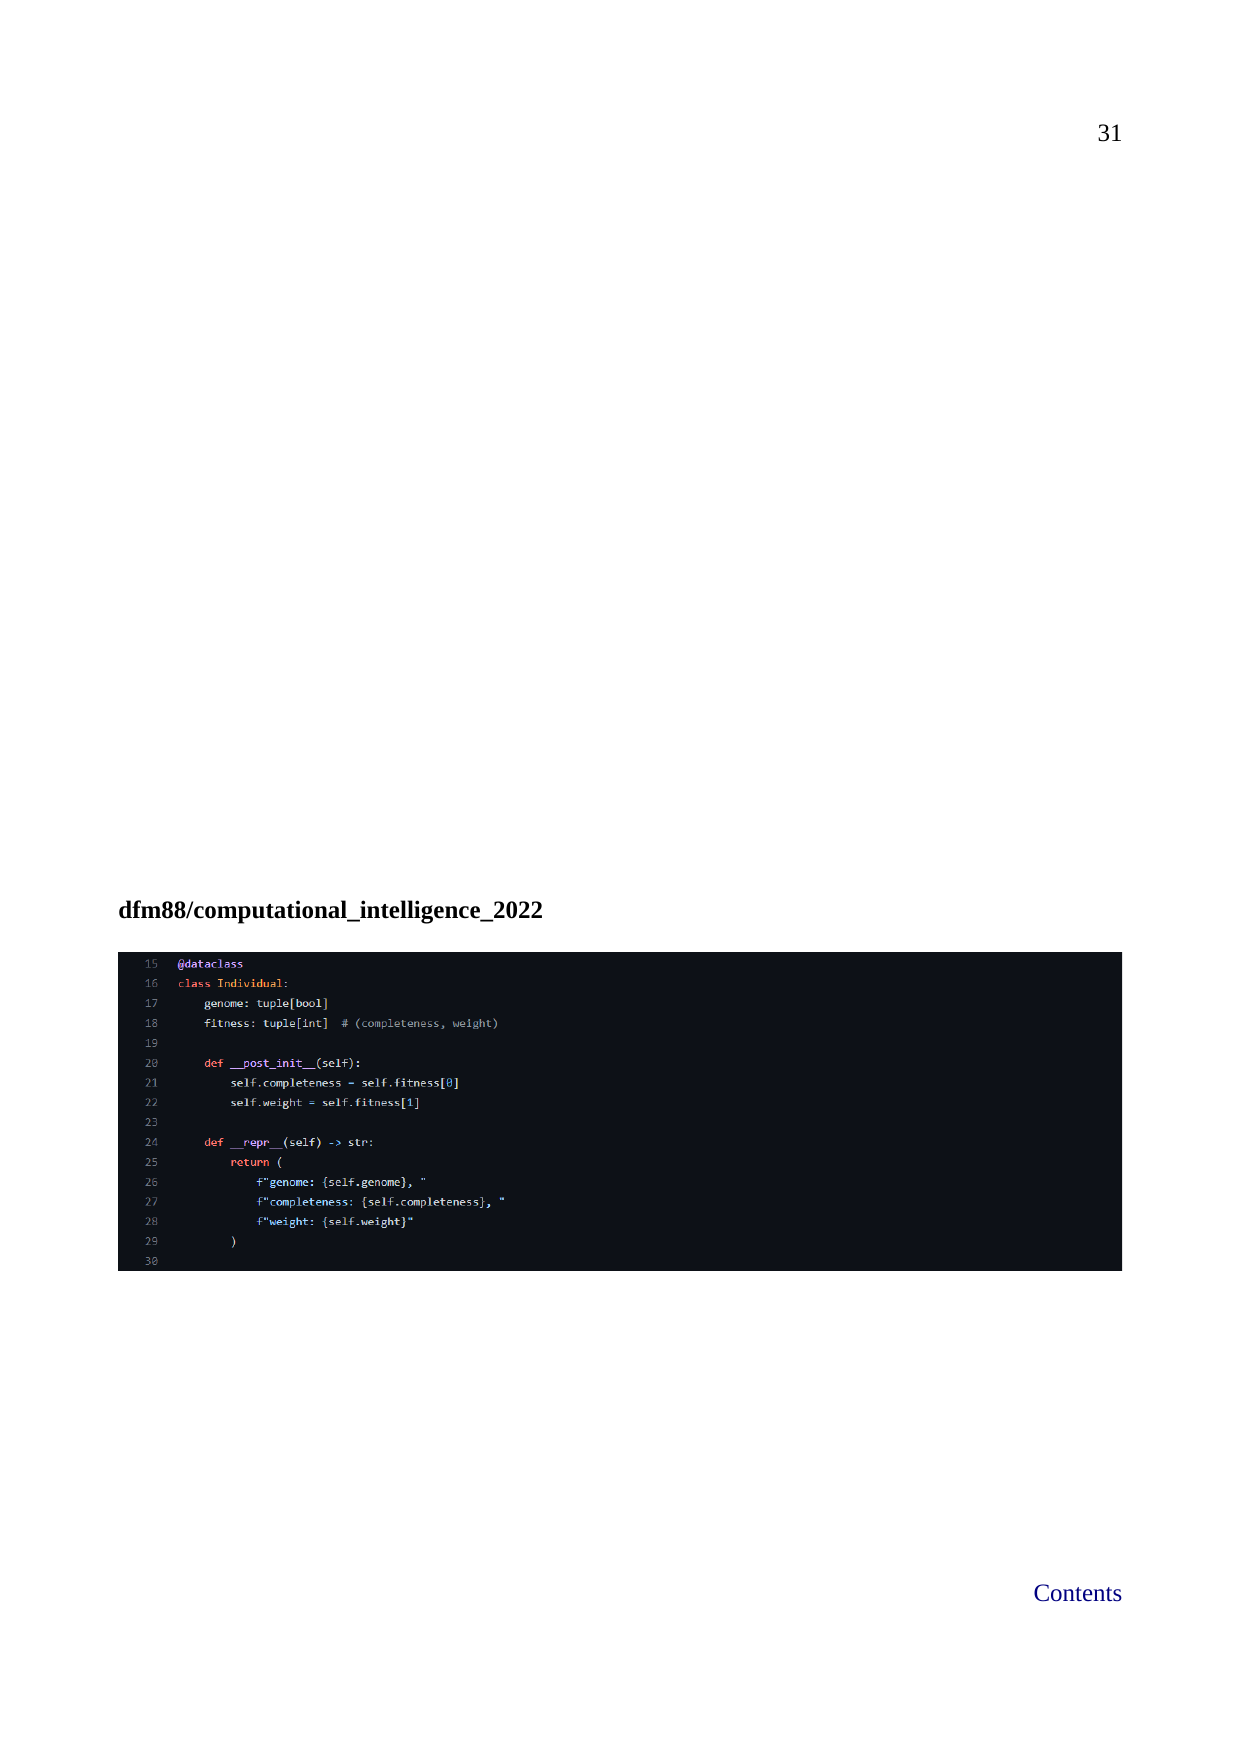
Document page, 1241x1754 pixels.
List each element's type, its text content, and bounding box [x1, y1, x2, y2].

text dfm88/computational_intelligence_2022 [118, 895, 1122, 924]
picture [118, 952, 1123, 1271]
